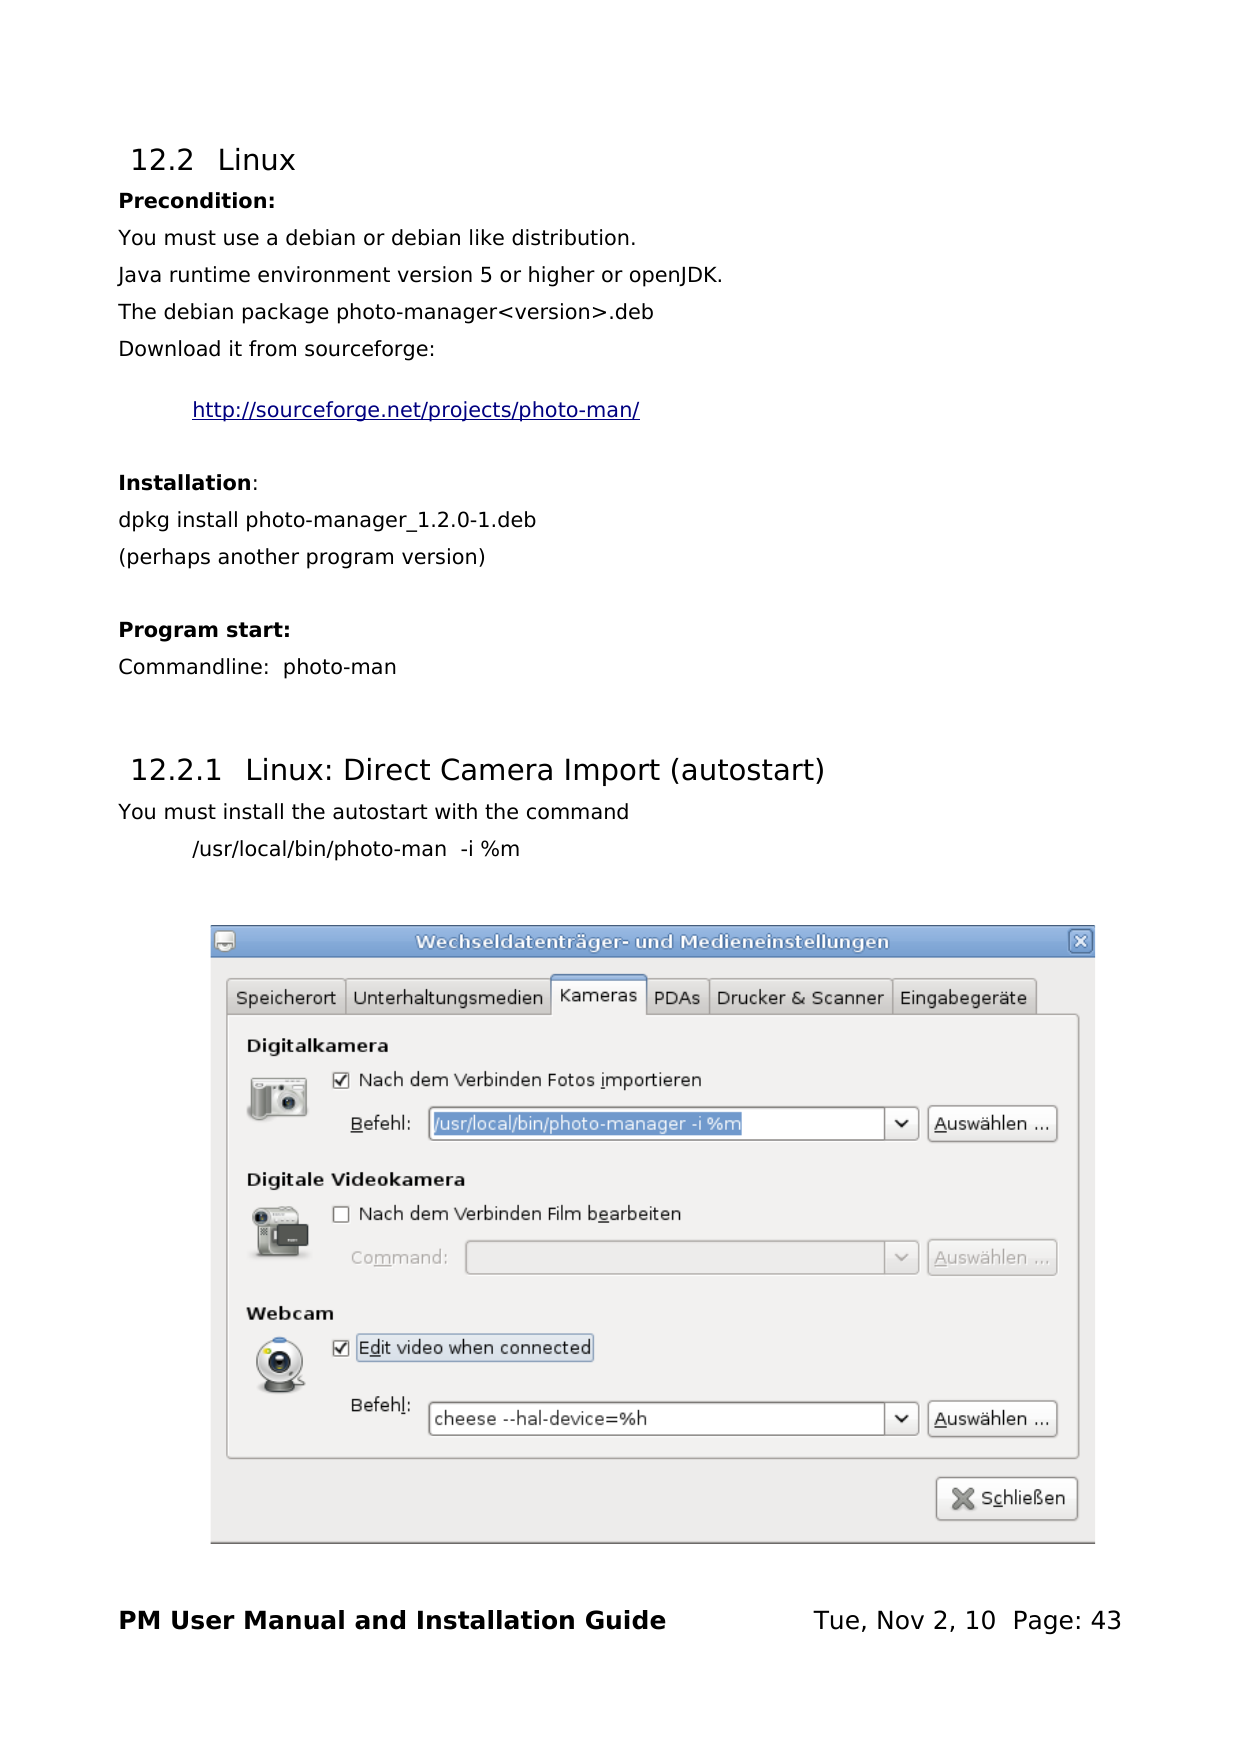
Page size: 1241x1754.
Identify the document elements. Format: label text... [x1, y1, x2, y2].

text dpkg install photo-manager_1.2.0-1.deb [118, 508, 1122, 532]
subtitle Linux [130, 143, 1122, 177]
text Installation: [118, 471, 1122, 496]
text Java runtime environment version 5 or higher or openJDK. [118, 263, 1122, 287]
subtitle Linux: Direct Camera Import (autostart) [130, 754, 1122, 788]
text Commandline: photo-man [118, 655, 1122, 679]
text /usr/local/bin/photo-man -i %m [118, 837, 1122, 861]
text Program start: [118, 618, 1122, 643]
text The debian package photo-manager<version>.deb [118, 300, 1122, 324]
text Precondition: [118, 189, 1122, 214]
text You must install the autostart with the command [118, 800, 1122, 824]
text Download it from sourceforge: [118, 337, 1122, 361]
text http://sourceforge.net/projects/photo-man/ [118, 373, 1122, 422]
text You must use a debian or debian like distribution. [118, 226, 1122, 251]
picture [210, 925, 1096, 1544]
text (perhaps another program version) [118, 545, 1122, 569]
